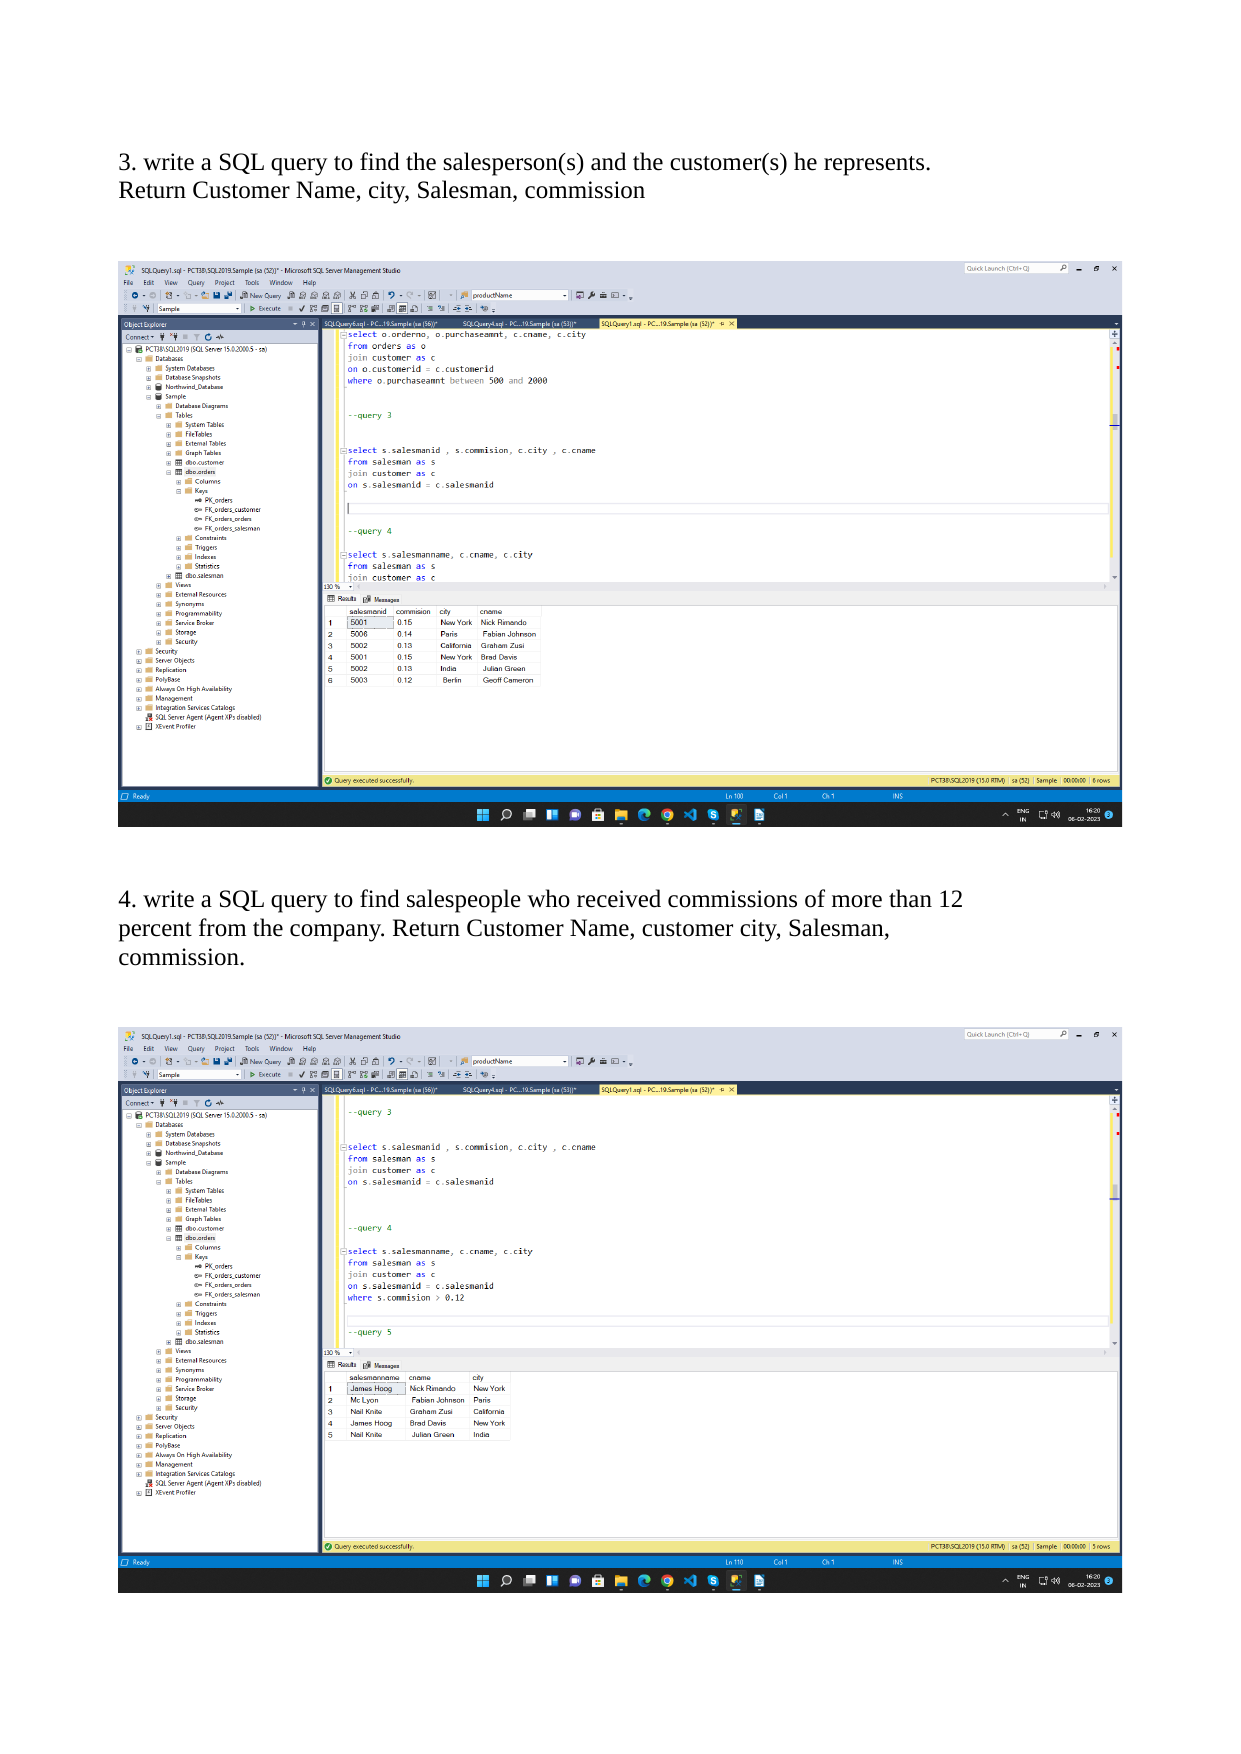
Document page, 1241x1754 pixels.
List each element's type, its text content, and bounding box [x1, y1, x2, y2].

text 4. write a SQL query to find salespeople who received commissions of more than 12 [118, 884, 1122, 913]
picture [118, 261, 1123, 827]
text 3. write a SQL query to find the salesperson(s) and the customer(s) he represents. [118, 147, 1122, 176]
picture [118, 1027, 1123, 1593]
text commission. [118, 942, 1122, 970]
text Return Customer Name, city, Salesman, commission [118, 176, 1122, 204]
text percent from the company. Return Customer Name, customer city, Salesman, [118, 913, 1122, 942]
